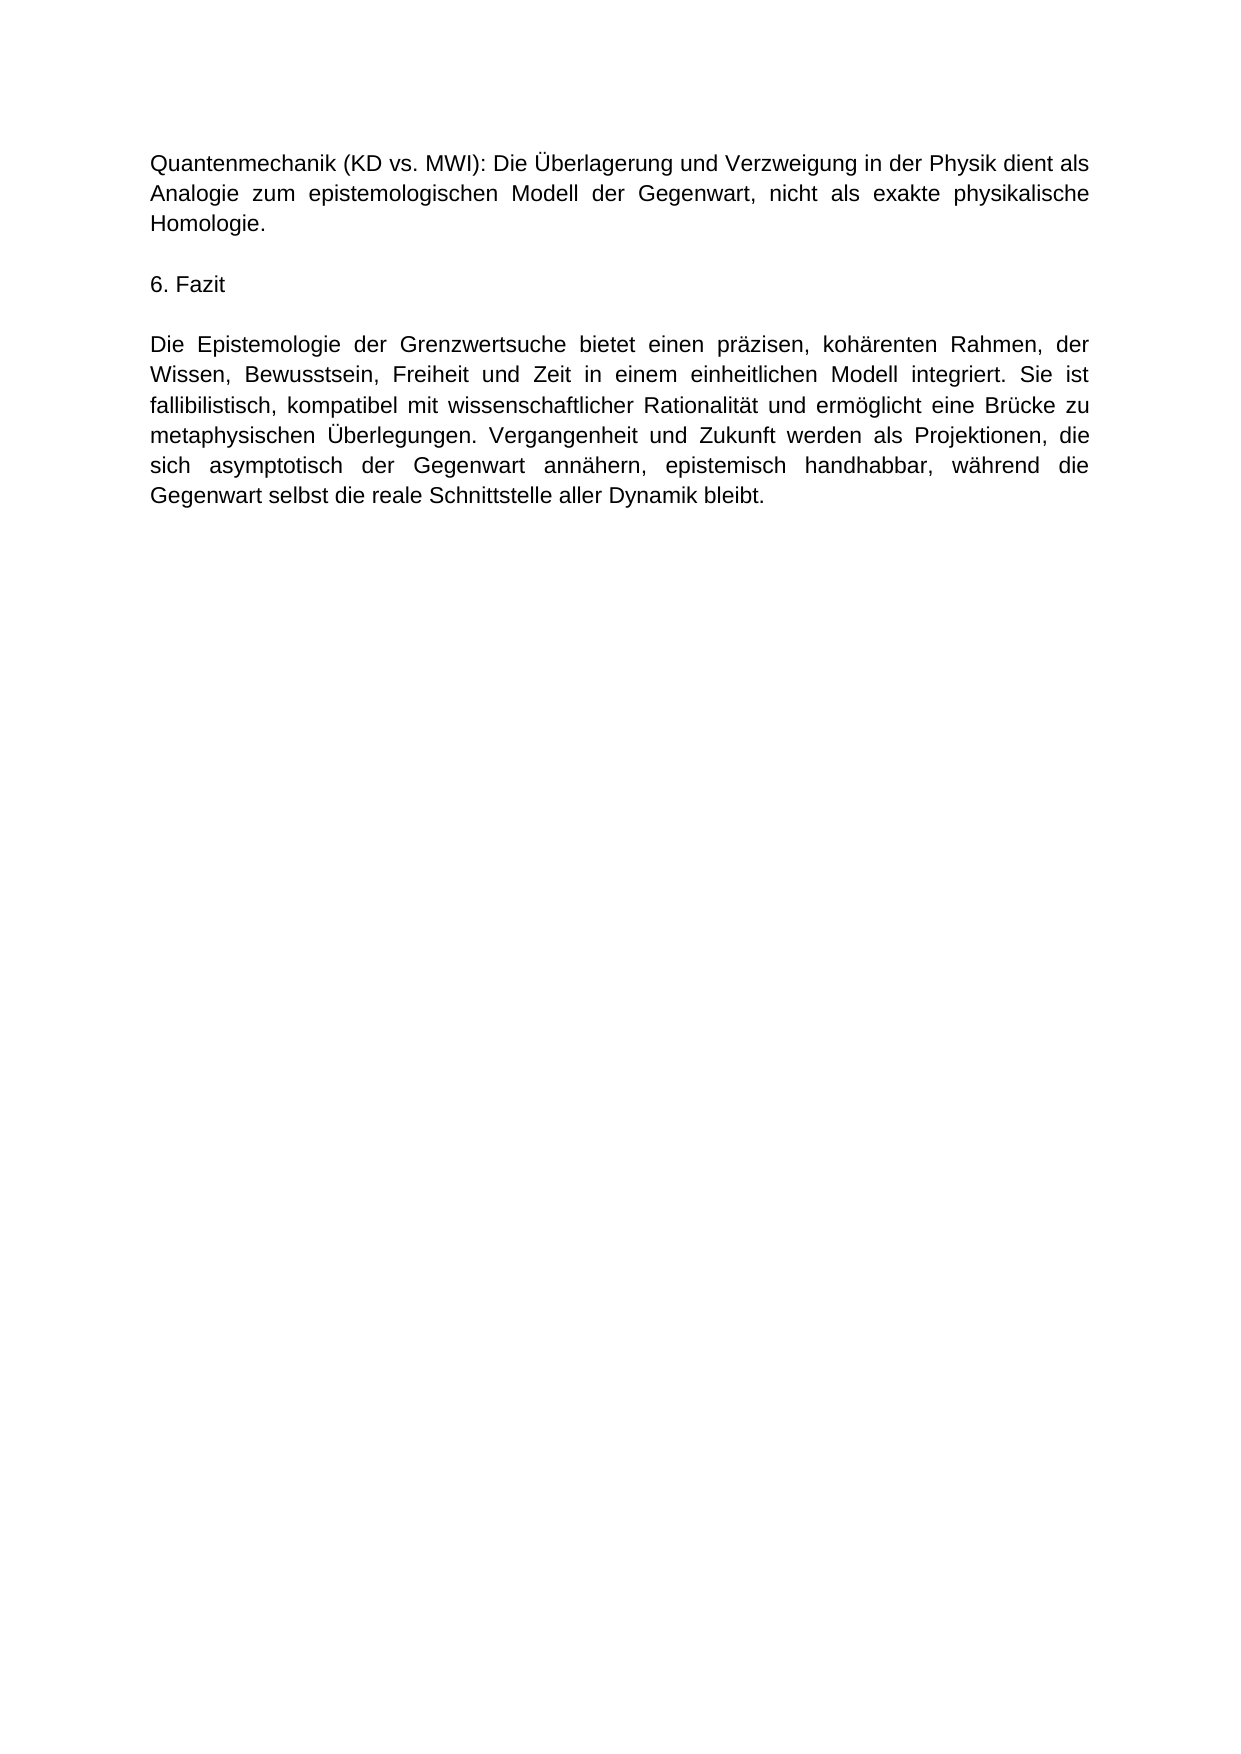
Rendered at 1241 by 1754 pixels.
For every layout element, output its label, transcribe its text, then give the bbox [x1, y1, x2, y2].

text Quantenmechanik (KD vs. MWI): Die Überlagerung und Verzweigung in der Physik dient als Analogie zum epistemologischen Modell der Gegenwart, nicht als exakte physikalische Homologie. [150, 150, 1090, 237]
text Die Epistemologie der Grenzwertsuche bietet einen präzisen, kohärenten Rahmen, der Wissen, Bewusstsein, Freiheit und Zeit in einem einheitlichen Modell integriert. Sie ist fallibilistisch, kompatibel mit wissenschaftlicher Rationalität und ermöglicht eine Brücke zu metaphysischen Überlegungen. Vergangenheit und Zukunft werden als Projektionen, die sich asymptotisch der Gegenwart annähern, epistemisch handhabbar, während die Gegenwart selbst die reale Schnittstelle aller Dynamik bleibt. [150, 331, 1090, 509]
text 6. Fazit [150, 271, 1090, 297]
